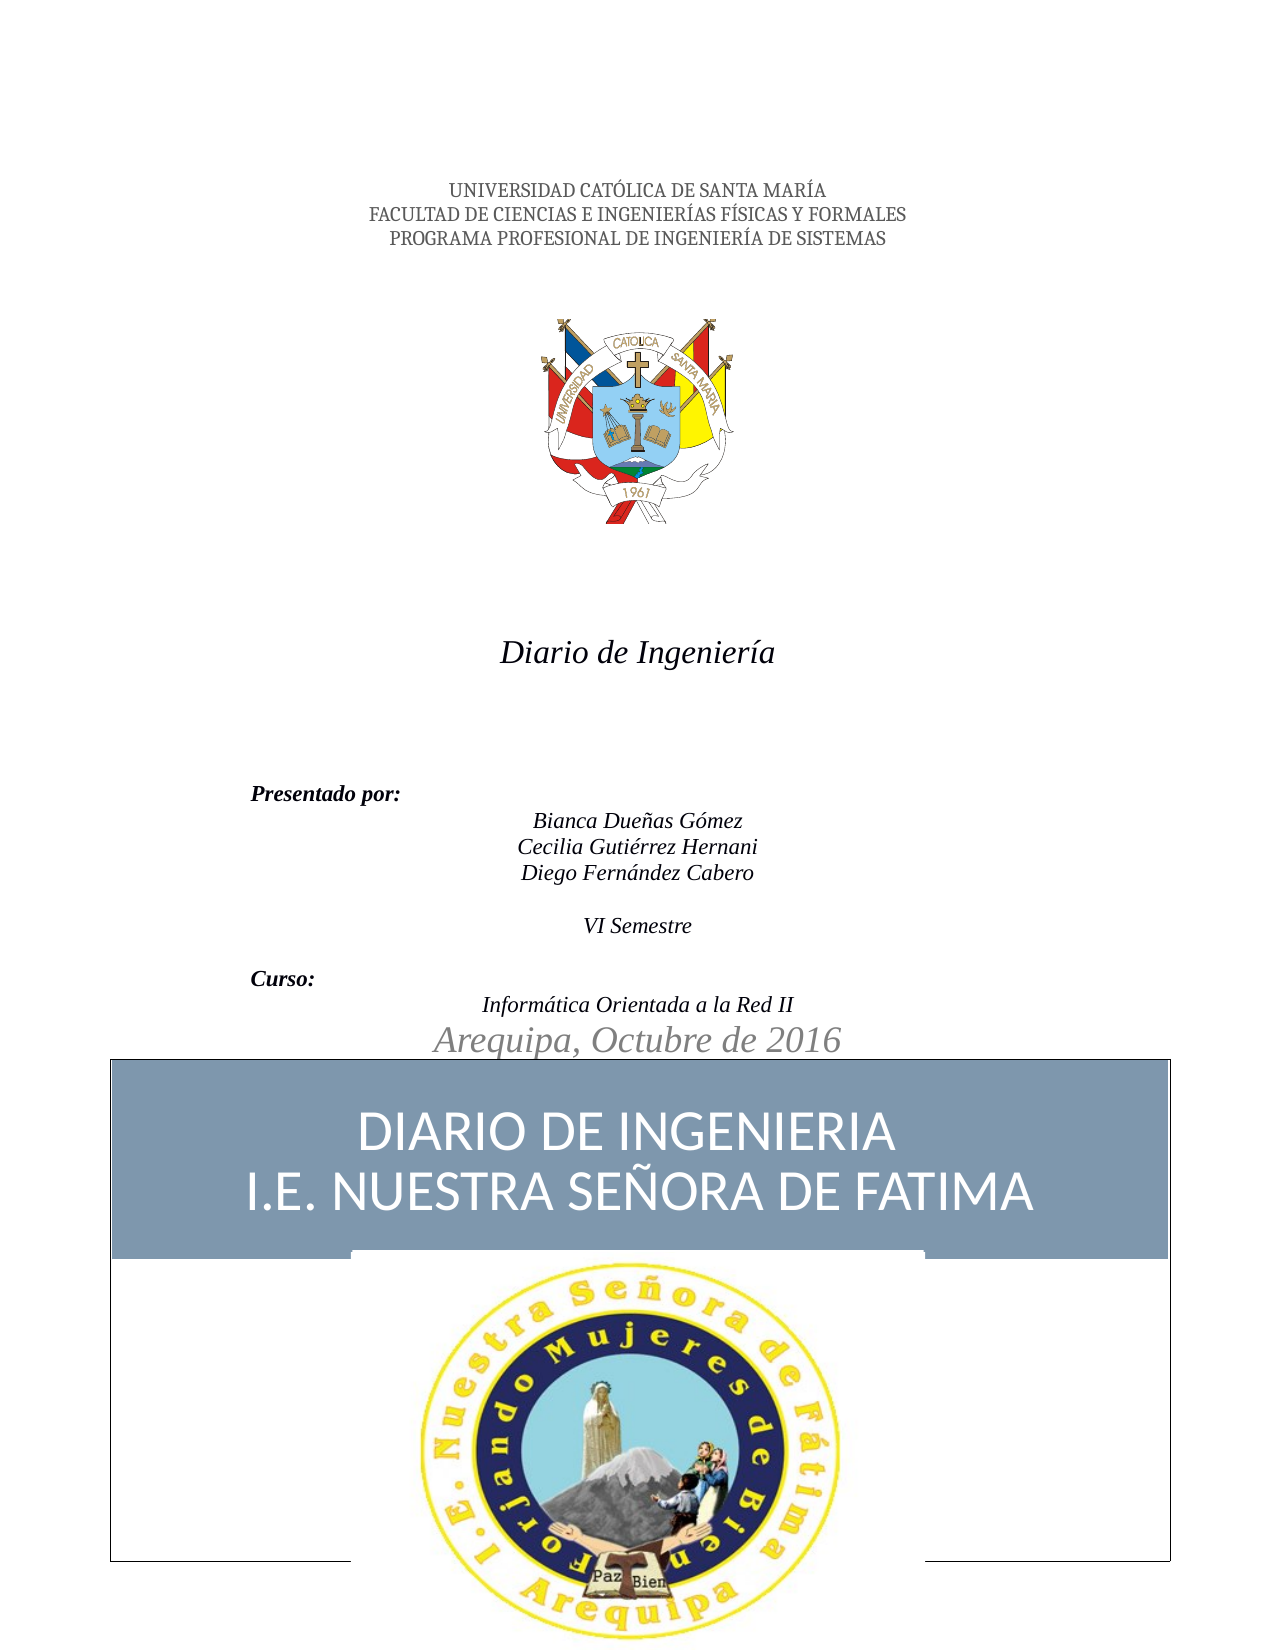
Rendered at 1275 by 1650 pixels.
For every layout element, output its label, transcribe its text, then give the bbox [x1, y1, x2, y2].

table_cell [239, 750, 1036, 780]
table_cell Diario de Ingeniería [239, 523, 1036, 690]
table_cell [610, 349, 665, 382]
title DIARIO DE INGENIERIA I.E. NUESTRA SEÑORA DE FATIMA [113, 1060, 1167, 1258]
table_cell [239, 281, 1036, 523]
picture [350, 1252, 926, 1650]
text Forjando mujeres de bien [926, 1297, 1058, 1331]
table_cell [625, 503, 647, 523]
table_cell [239, 690, 1036, 750]
table_header UNIVERSIDAD CATÓLICA DE SANTA MARÍA FACULTAD DE CIENCIAS E INGENIERÍAS FÍSICAS Y FORMALES PROGRAMA PROFESIONAL DE INGENIERÍA DE SISTEMAS [239, 174, 1036, 281]
text Forjando mujeres de bien [111, 1297, 350, 1331]
text Arequipa, Octubre de 2016 [157, 909, 1117, 1059]
table_cell Presentado por: Bianca Dueñas Gómez Cecilia Gutiérrez Hernani Diego Fernández Cabero VI Semestre Curso: Informática Orientada a la Red II [239, 780, 1036, 1018]
